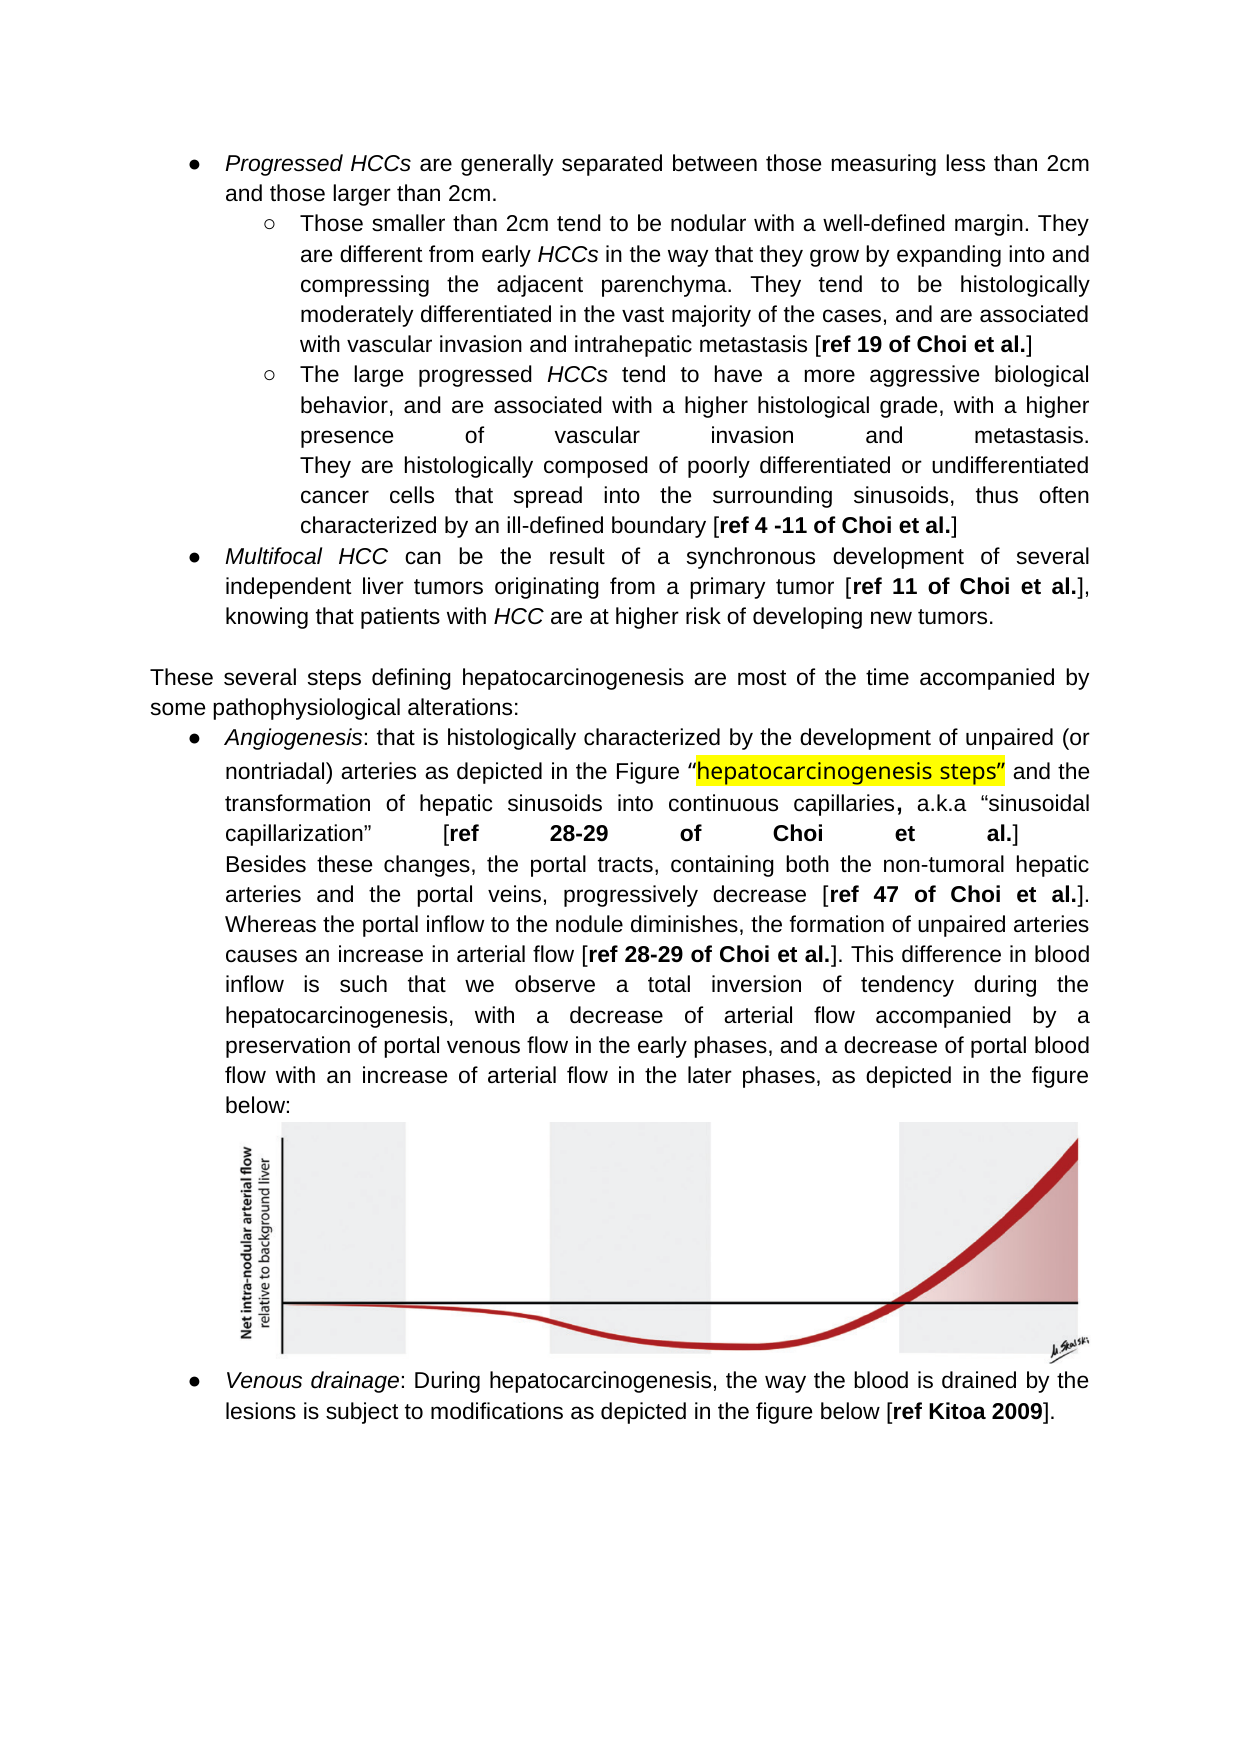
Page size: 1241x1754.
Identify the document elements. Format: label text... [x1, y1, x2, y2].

picture [225, 1122, 1091, 1364]
list Angiogenesis: that is histologically characterized by the development of unpaired (or nontriadal) arteries as depicted in the Figure “hepatocarcinogenesis steps” and the transformation of hepatic sinusoids into continuous capillaries, a.k.a “sinusoidal capillarization” [ref 28-29 of Choi et al.] Besides these changes, the portal tracts, containing both the non-tumoral hepatic arteries and the portal veins, progressively decrease [ref 47 of Choi et al.]. Whereas the portal inflow to the nodule diminishes, the formation of unpaired arteries causes an increase in arterial flow [ref 28-29 of Choi et al.]. This difference in blood inflow is such that we observe a total inversion of tendency during the hepatocarcinogenesis, with a decrease of arterial flow accompanied by a preservation of portal venous flow in the early phases, and a decrease of portal blood flow with an increase of arterial flow in the later phases, as depicted in the figure below: [187, 724, 1090, 1363]
list Those smaller than 2cm tend to be nodular with a well-defined margin. They are different from early HCCs in the way that they grow by expanding into and compressing the adjacent parenchyma. They tend to be histologically moderately differentiated in the vast majority of the cases, and are associated with vascular invasion and intrahepatic metastasis [ref 19 of Choi et al.] [262, 210, 1090, 358]
list Venous drainage: During hepatocarcinogenesis, the way the blood is drained by the lesions is subject to modifications as depicted in the figure below [ref Kitoa 2009]. [187, 1367, 1090, 1424]
list Multifocal HCC can be the result of a synchronous development of several independent liver tumors originating from a primary tumor [ref 11 of Choi et al.], knowing that patients with HCC are at higher risk of developing new tumors. [187, 543, 1090, 629]
list The large progressed HCCs tend to have a more aggressive biological behavior, and are associated with a higher histological grade, with a higher presence of vascular invasion and metastasis. They are histologically composed of poorly differentiated or undifferentiated cancer cells that spread into the surrounding sinusoids, thus often characterized by an ill-defined boundary [ref 4 -11 of Choi et al.] [262, 361, 1090, 539]
text These several steps defining hepatocarcinogenesis are most of the time accompanied by some pathophysiological alterations: [150, 663, 1090, 720]
list Progressed HCCs are generally separated between those measuring less than 2cm and those larger than 2cm. [187, 150, 1090, 207]
